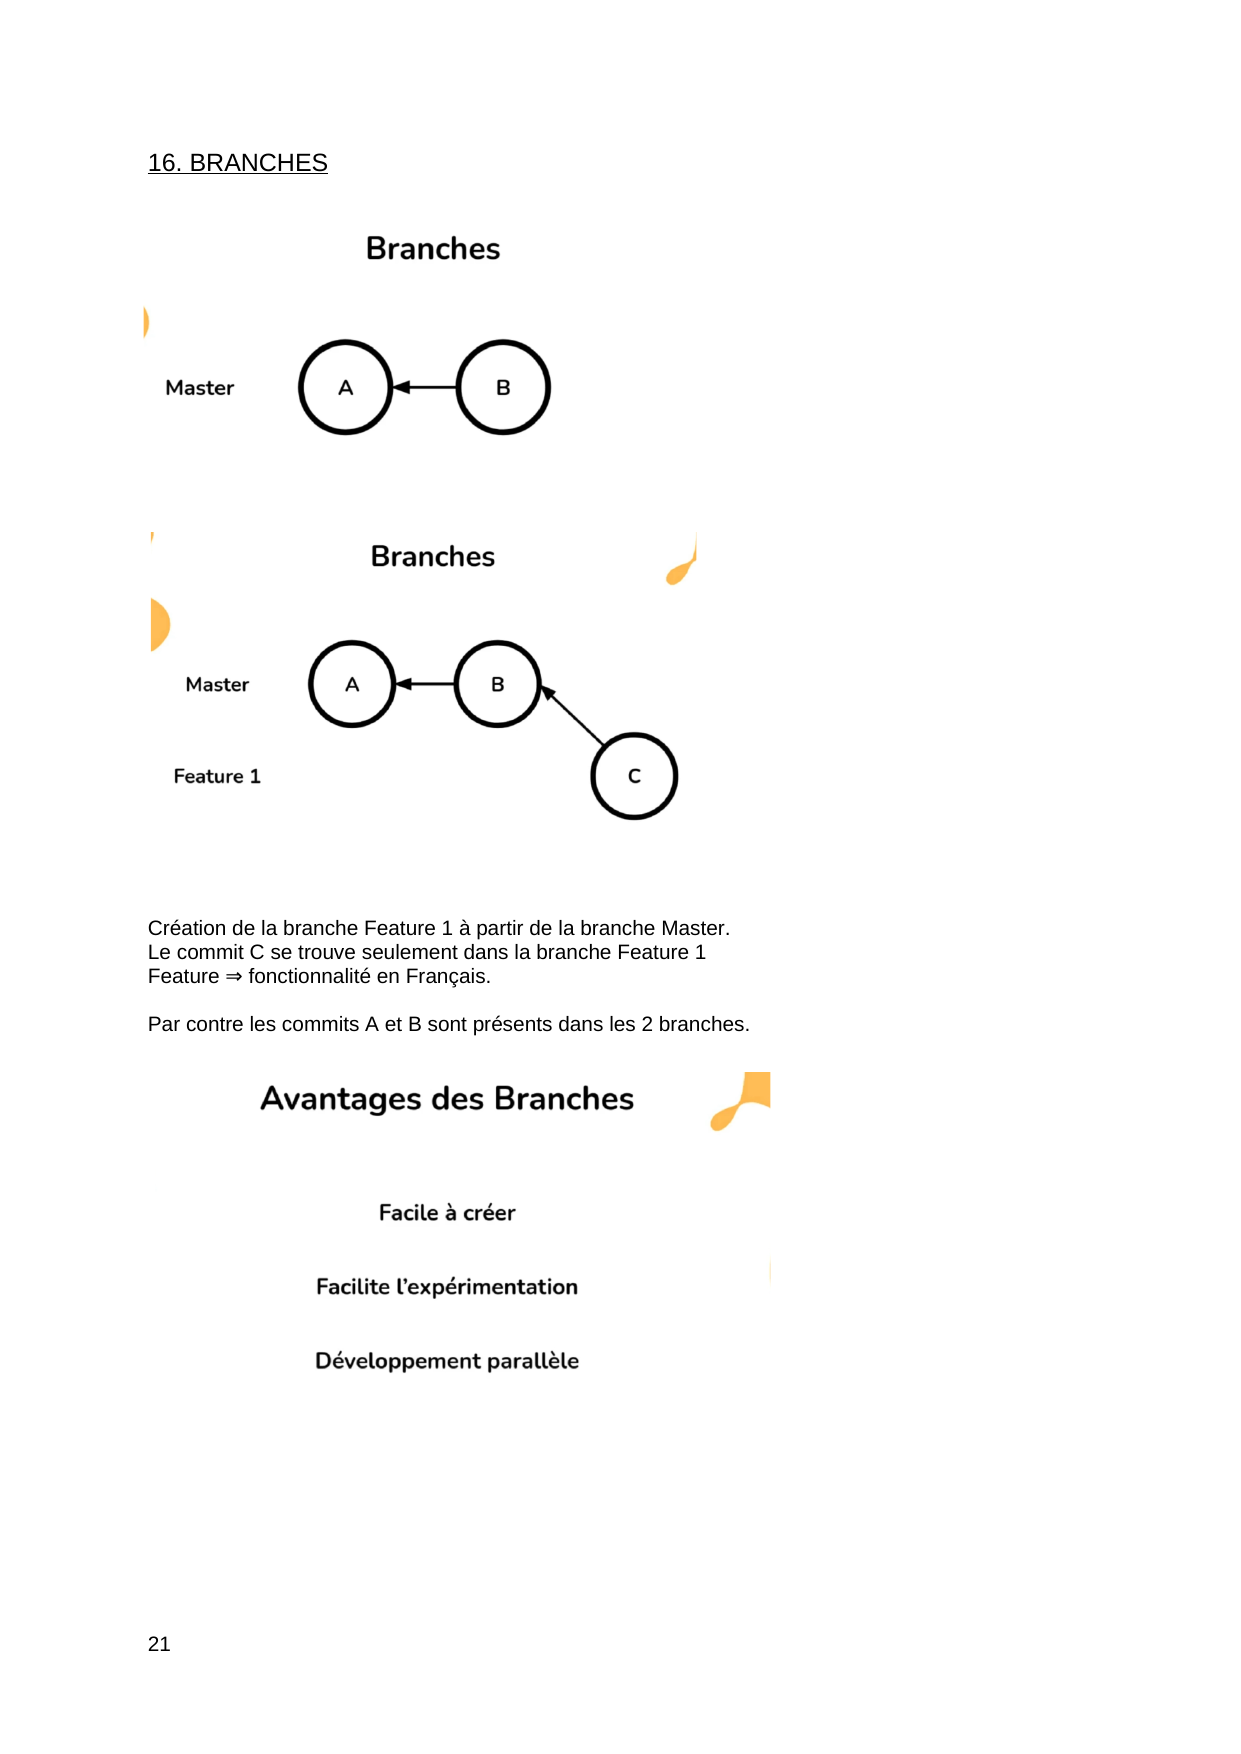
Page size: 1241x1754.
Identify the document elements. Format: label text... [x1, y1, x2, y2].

text Feature ⇒ fonctionnalité en Français. [148, 964, 1093, 988]
subtitle 16. Branches [148, 148, 1093, 176]
text Création de la branche Feature 1 à partir de la branche Master. [148, 916, 1093, 940]
picture [150, 532, 697, 852]
text Le commit C se trouve seulement dans la branche Feature 1 [148, 940, 1093, 964]
text Par contre les commits A et B sont présents dans les 2 branches. [148, 1012, 1093, 1036]
picture [143, 222, 575, 447]
picture [154, 1072, 771, 1433]
